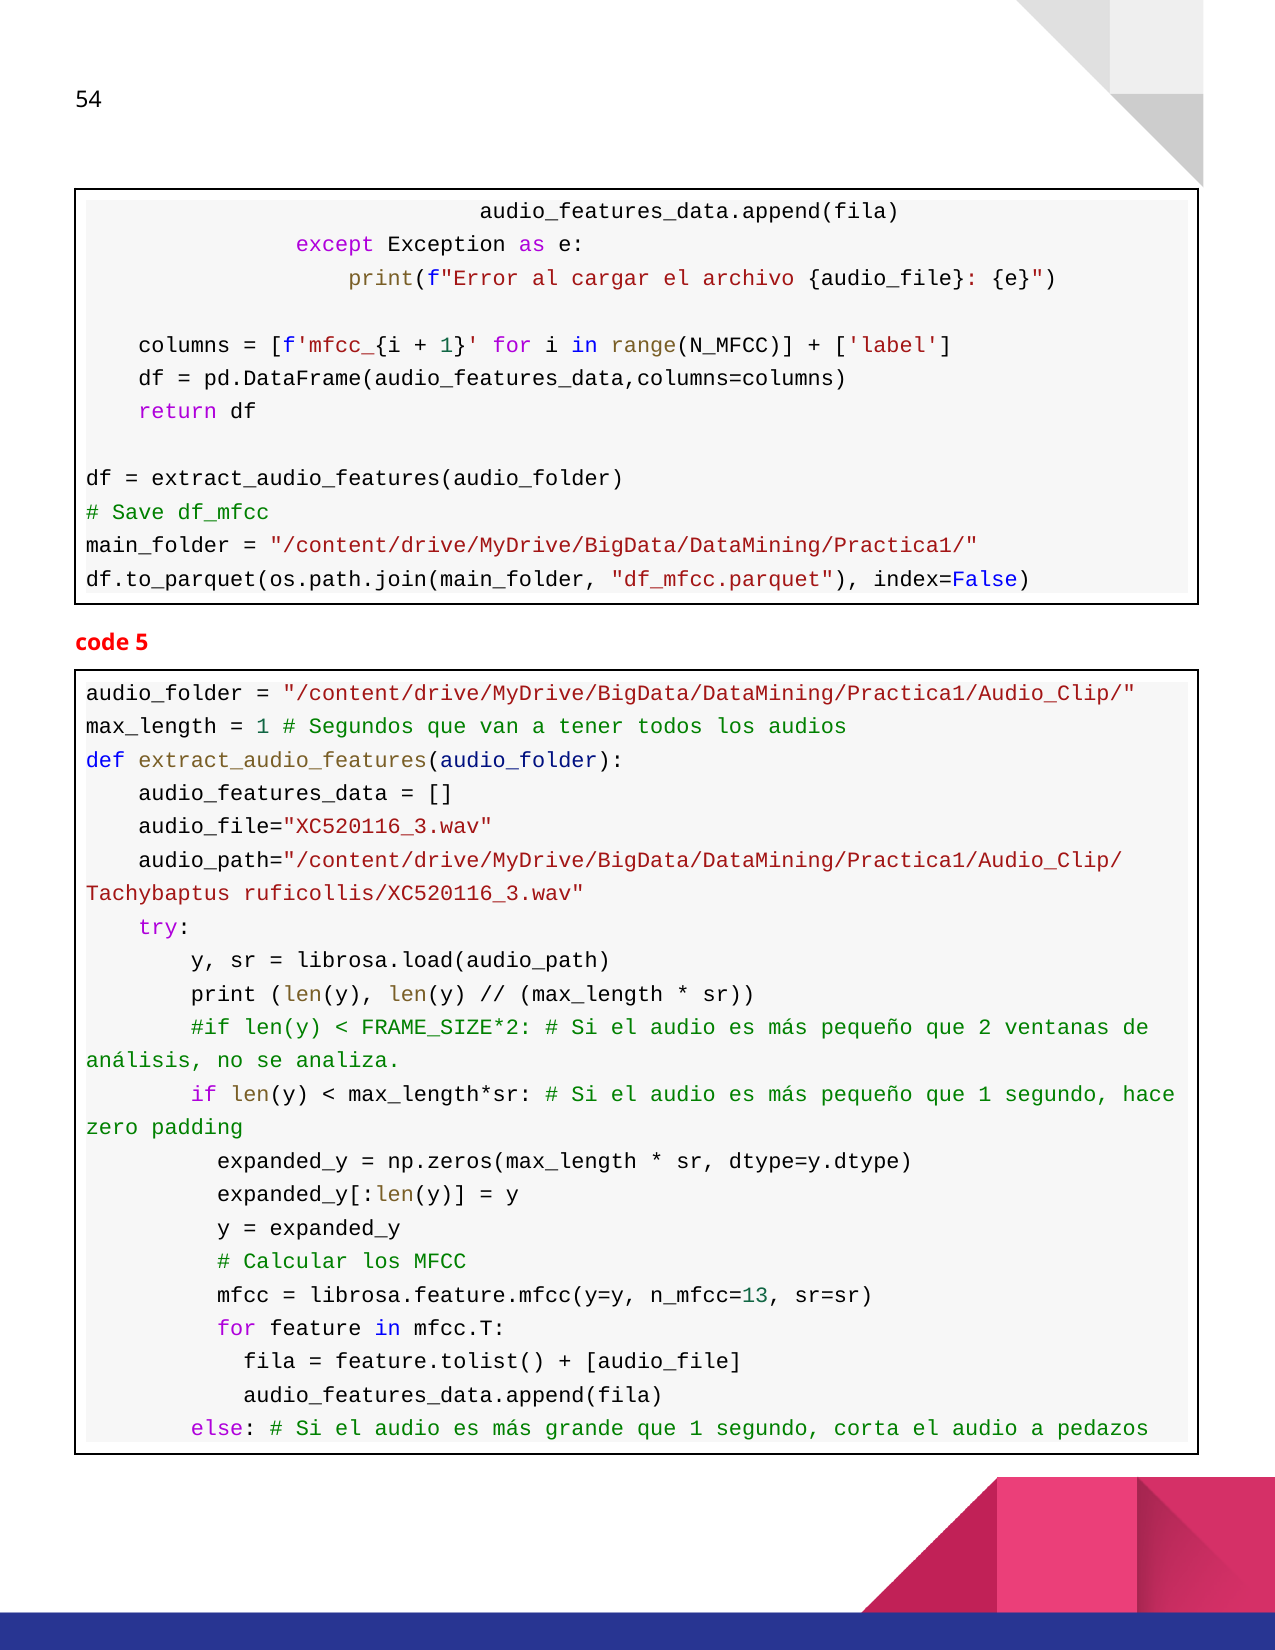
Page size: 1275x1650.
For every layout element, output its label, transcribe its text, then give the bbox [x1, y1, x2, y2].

picture [0, 1475, 1275, 1650]
table_header audio_folder = "/content/drive/MyDrive/BigData/DataMining/Practica1/Audio_Clip/" max_length = 1 # Segundos que van a tener todos los audios def extract_audio_features(audio_folder): audio_features_data = [] audio_file="XC520116_3.wav" audio_path="/content/drive/MyDrive/BigData/DataMining/Practica1/Audio_Clip/Tachybaptus ruficollis/XC520116_3.wav" try: y, sr = librosa.load(audio_path) print (len(y), len(y) // (max_length * sr)) #if len(y) < FRAME_SIZE*2: # Si el audio es más pequeño que 2 ventanas de análisis, no se analiza. if len(y) < max_length*sr: # Si el audio es más pequeño que 1 segundo, hace zero padding expanded_y = np.zeros(max_length * sr, dtype=y.dtype) expanded_y[:len(y)] = y y = expanded_y # Calcular los MFCC mfcc = librosa.feature.mfcc(y=y, n_mfcc=13, sr=sr) for feature in mfcc.T: fila = feature.tolist() + [audio_file] audio_features_data.append(fila) else: # Si el audio es más grande que 1 segundo, corta el audio a pedazos [76, 671, 1197, 1453]
text code 5 [75, 626, 1198, 657]
picture [1015, 0, 1204, 188]
table_header audio_features_data.append(fila) except Exception as e: print(f"Error al cargar el archivo {audio_file}: {e}") columns = [f'mfcc_{i + 1}' for i in range(N_MFCC)] + ['label'] df = pd.DataFrame(audio_features_data,columns=columns) return df df = extract_audio_features(audio_folder) # Save df_mfcc main_folder = "/content/drive/MyDrive/BigData/DataMining/Practica1/" df.to_parquet(os.path.join(main_folder, "df_mfcc.parquet"), index=False) [76, 190, 1197, 603]
